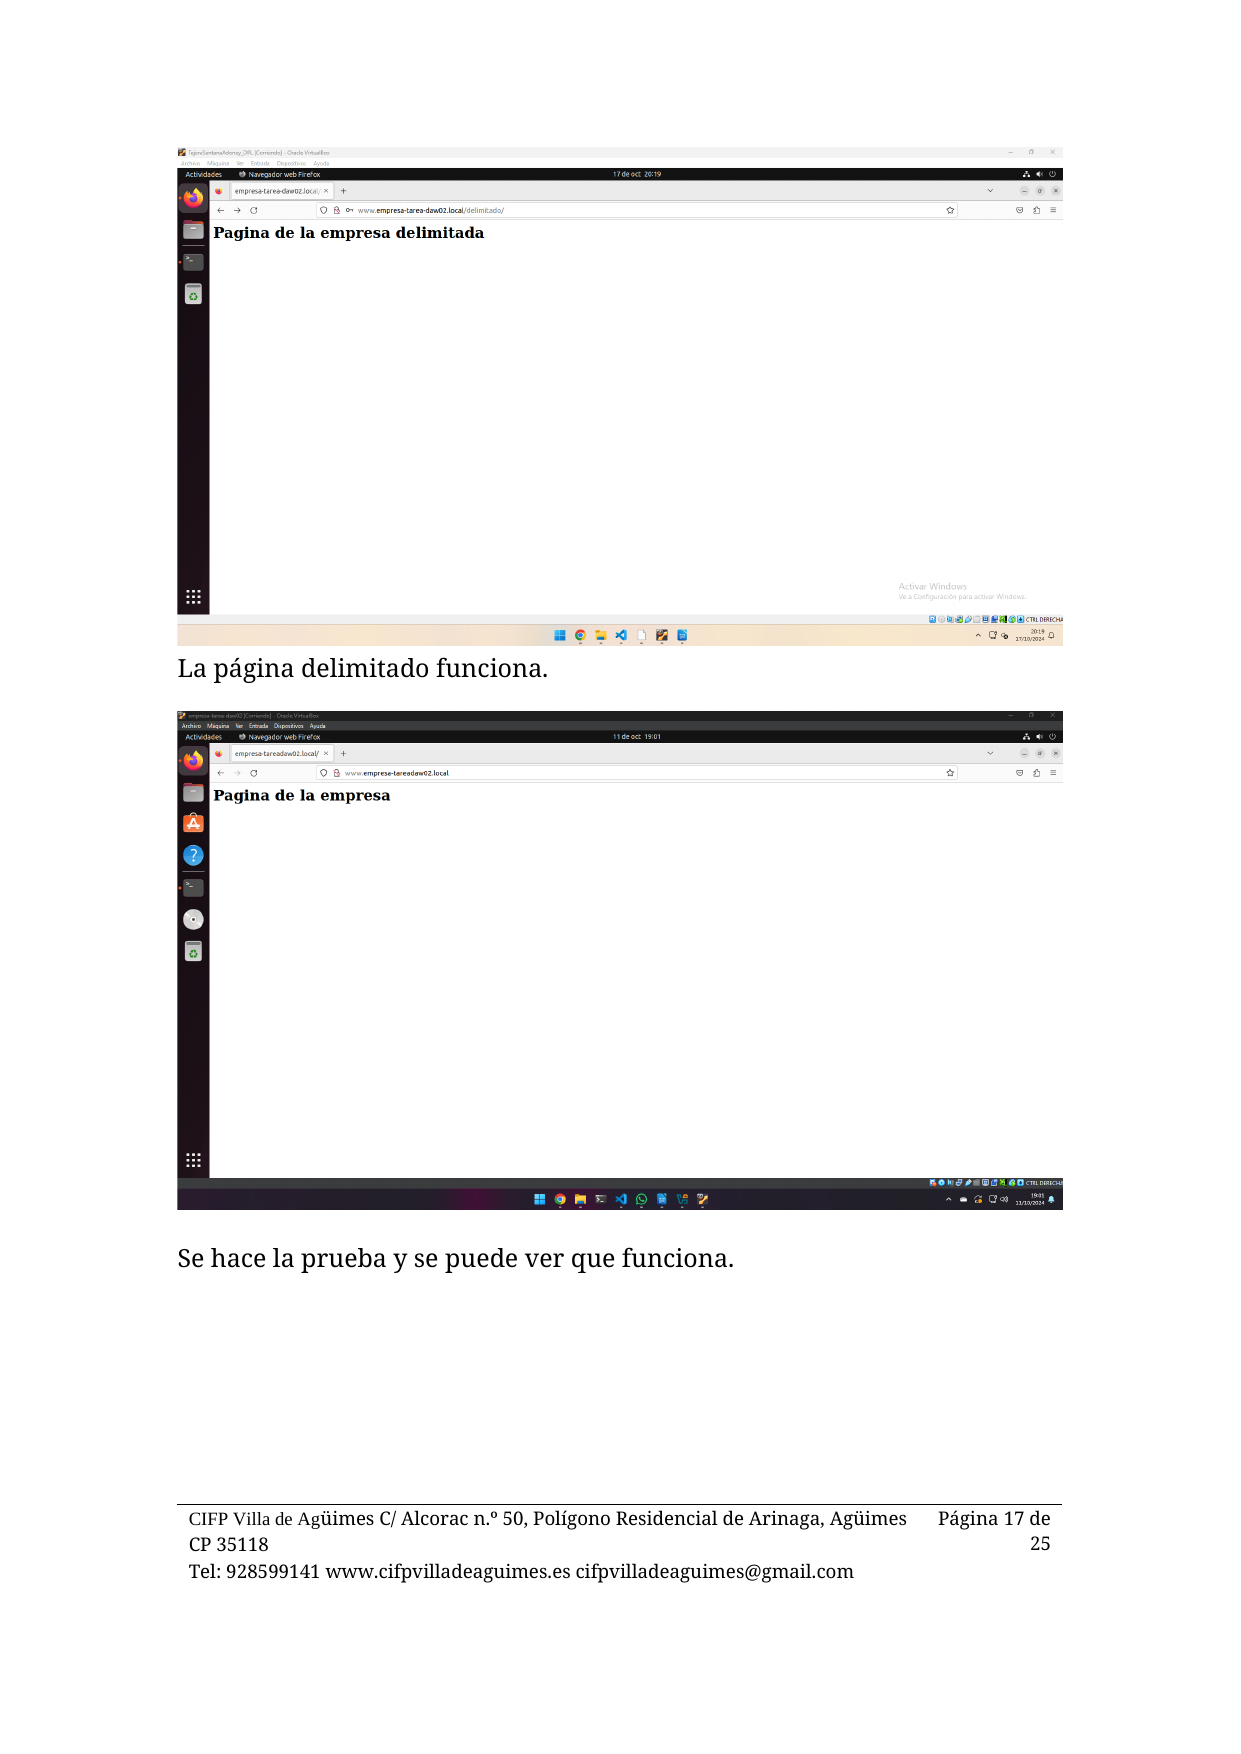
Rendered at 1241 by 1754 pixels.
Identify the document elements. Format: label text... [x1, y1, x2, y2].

text La página delimitado funciona. [177, 646, 1063, 685]
picture [177, 711, 1063, 1210]
picture [177, 147, 1063, 646]
text Se hace la prueba y se puede ver que funciona. [177, 1210, 1063, 1274]
